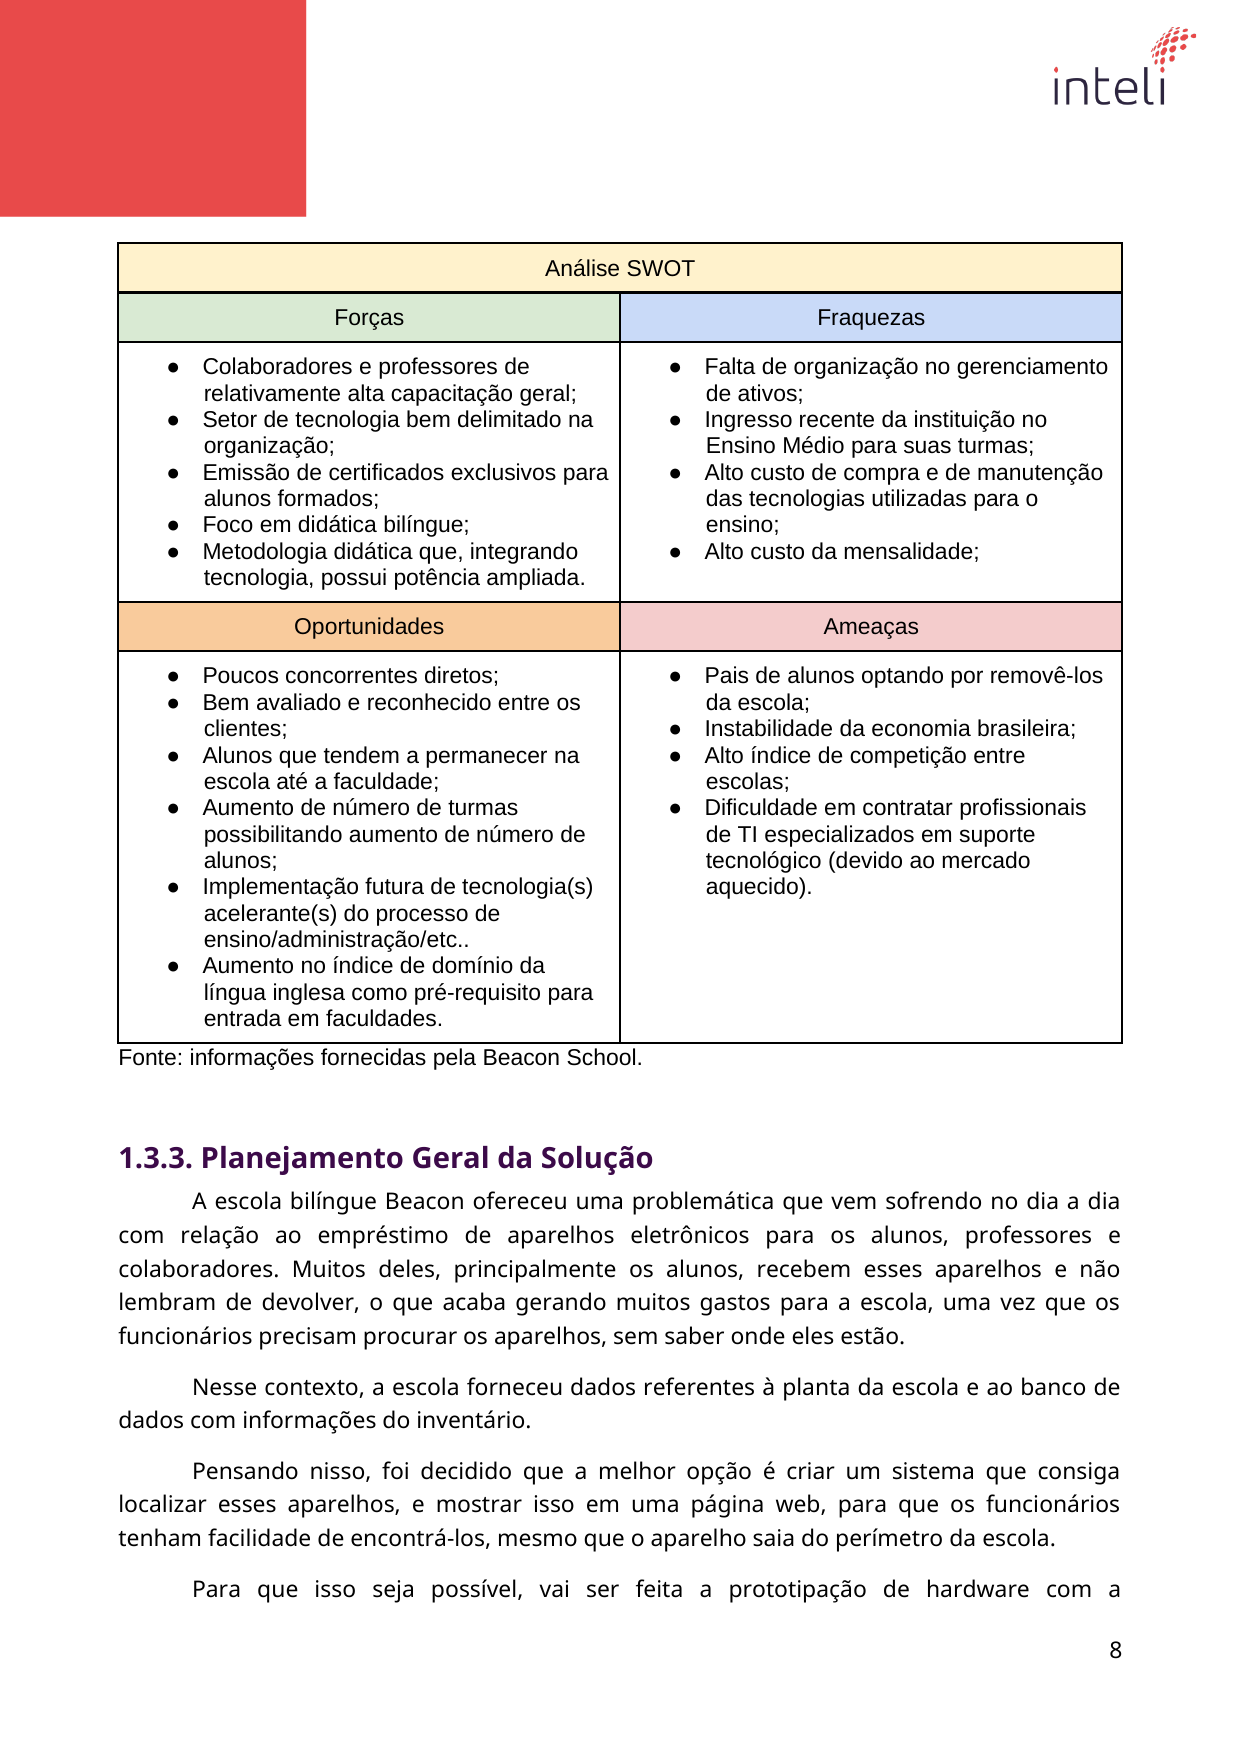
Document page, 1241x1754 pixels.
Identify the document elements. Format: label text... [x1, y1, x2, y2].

table_cell Pais de alunos optando por removê-los da escola; Instabilidade da economia brasileira; Alto índice de competição entre escolas; Dificuldade em contratar profissionais de TI especializados em suporte tecnológico (devido ao mercado aquecido). [621, 652, 1121, 1042]
picture [1054, 27, 1197, 105]
table_cell Fraquezas [621, 294, 1121, 341]
table_cell Forças [119, 294, 619, 341]
table_cell Colaboradores e professores de relativamente alta capacitação geral; Setor de tecnologia bem delimitado na organização; Emissão de certificados exclusivos para alunos formados; Foco em didática bilíngue; Metodologia didática que, integrando tecnologia, possui potência ampliada. [119, 343, 619, 601]
table_cell Poucos concorrentes diretos; Bem avaliado e reconhecido entre os clientes; Alunos que tendem a permanecer na escola até a faculdade; Aumento de número de turmas possibilitando aumento de número de alunos; Implementação futura de tecnologia(s) acelerante(s) do processo de ensino/administração/etc.. Aumento no índice de domínio da língua inglesa como pré-requisito para entrada em faculdades. [119, 652, 619, 1042]
table_header Análise SWOT [119, 244, 1121, 291]
picture [0, 0, 307, 217]
subtitle 1.3.3. Planejamento Geral da Solução [118, 1137, 1122, 1177]
table_cell Falta de organização no gerenciamento de ativos; Ingresso recente da instituição no Ensino Médio para suas turmas; Alto custo de compra e de manutenção das tecnologias utilizadas para o ensino; Alto custo da mensalidade; [621, 343, 1121, 601]
text Pensando nisso, foi decidido que a melhor opção é criar um sistema que consiga localizar esses aparelhos, e mostrar isso em uma página web, para que os funcionários tenham facilidade de encontrá-los, mesmo que o aparelho saia do perímetro da escola. [118, 1455, 1122, 1553]
text Fonte: informações fornecidas pela Beacon School. [118, 1044, 1122, 1070]
table_cell Ameaças [621, 603, 1121, 650]
text A escola bilíngue Beacon ofereceu uma problemática que vem sofrendo no dia a dia com relação ao empréstimo de aparelhos eletrônicos para os alunos, professores e colaboradores. Muitos deles, principalmente os alunos, recebem esses aparelhos e não lembram de devolver, o que acaba gerando muitos gastos para a escola, uma vez que os funcionários precisam procurar os aparelhos, sem saber onde eles estão. [118, 1185, 1122, 1351]
text Para que isso seja possível, vai ser feita a prototipação de hardware com a [118, 1573, 1122, 1604]
table_cell Oportunidades [119, 603, 619, 650]
text Nesse contexto, a escola forneceu dados referentes à planta da escola e ao banco de dados com informações do inventário. [118, 1371, 1122, 1436]
